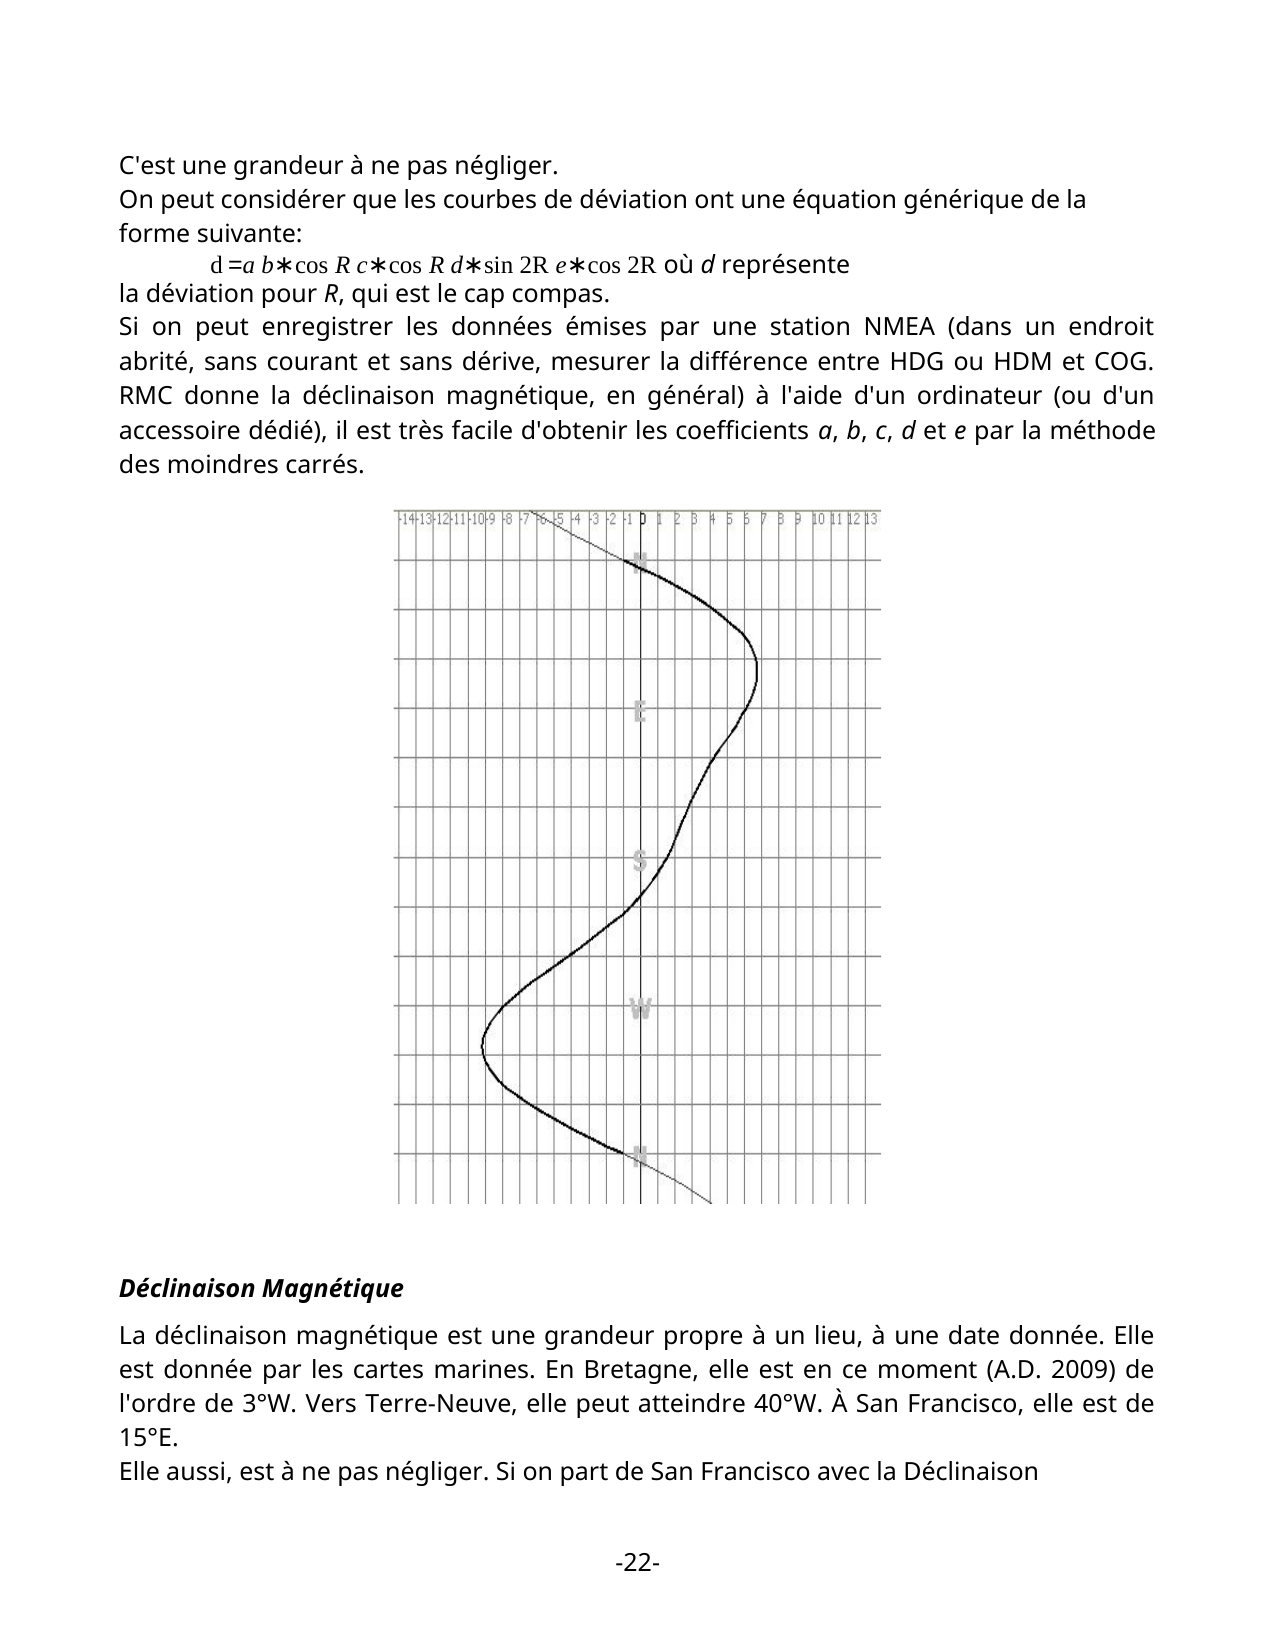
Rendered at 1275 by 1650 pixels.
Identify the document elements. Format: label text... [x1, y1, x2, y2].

text Elle aussi, est à ne pas négliger. Si on part de San Francisco avec la Déclinaison [119, 1454, 1156, 1488]
picture [393, 509, 882, 1204]
list =a b∗cos R c∗cos R d∗sin 2R e∗cos 2R où d représente la déviation pour R, qui est le cap compas. [119, 250, 862, 308]
text C'est une grandeur à ne pas négliger. [119, 147, 1156, 181]
text -22- [119, 1545, 1156, 1579]
text Si on peut enregistrer les données émises par une station NMEA (dans un endroit abrité, sans courant et sans dérive, mesurer la différence entre HDG ou HDM et COG. RMC donne la déclinaison magnétique, en général) à l'aide d'un ordinateur (ou d'un accessoire dédié), il est très facile d'obtenir les coefficients a, b, c, d et e par la méthode des moindres carrés. [119, 308, 1156, 481]
text La déclinaison magnétique est une grandeur propre à un lieu, à une date donnée. Elle est donnée par les cartes marines. En Bretagne, elle est en ce moment (A.D. 2009) de l'ordre de 3°W. Vers Terre-Neuve, elle peut atteindre 40°W. À San Francisco, elle est de 15°E. [119, 1318, 1156, 1454]
text Déclinaison Magnétique [119, 1271, 1156, 1305]
text On peut considérer que les courbes de déviation ont une équation générique de la forme suivante: [119, 181, 1156, 250]
